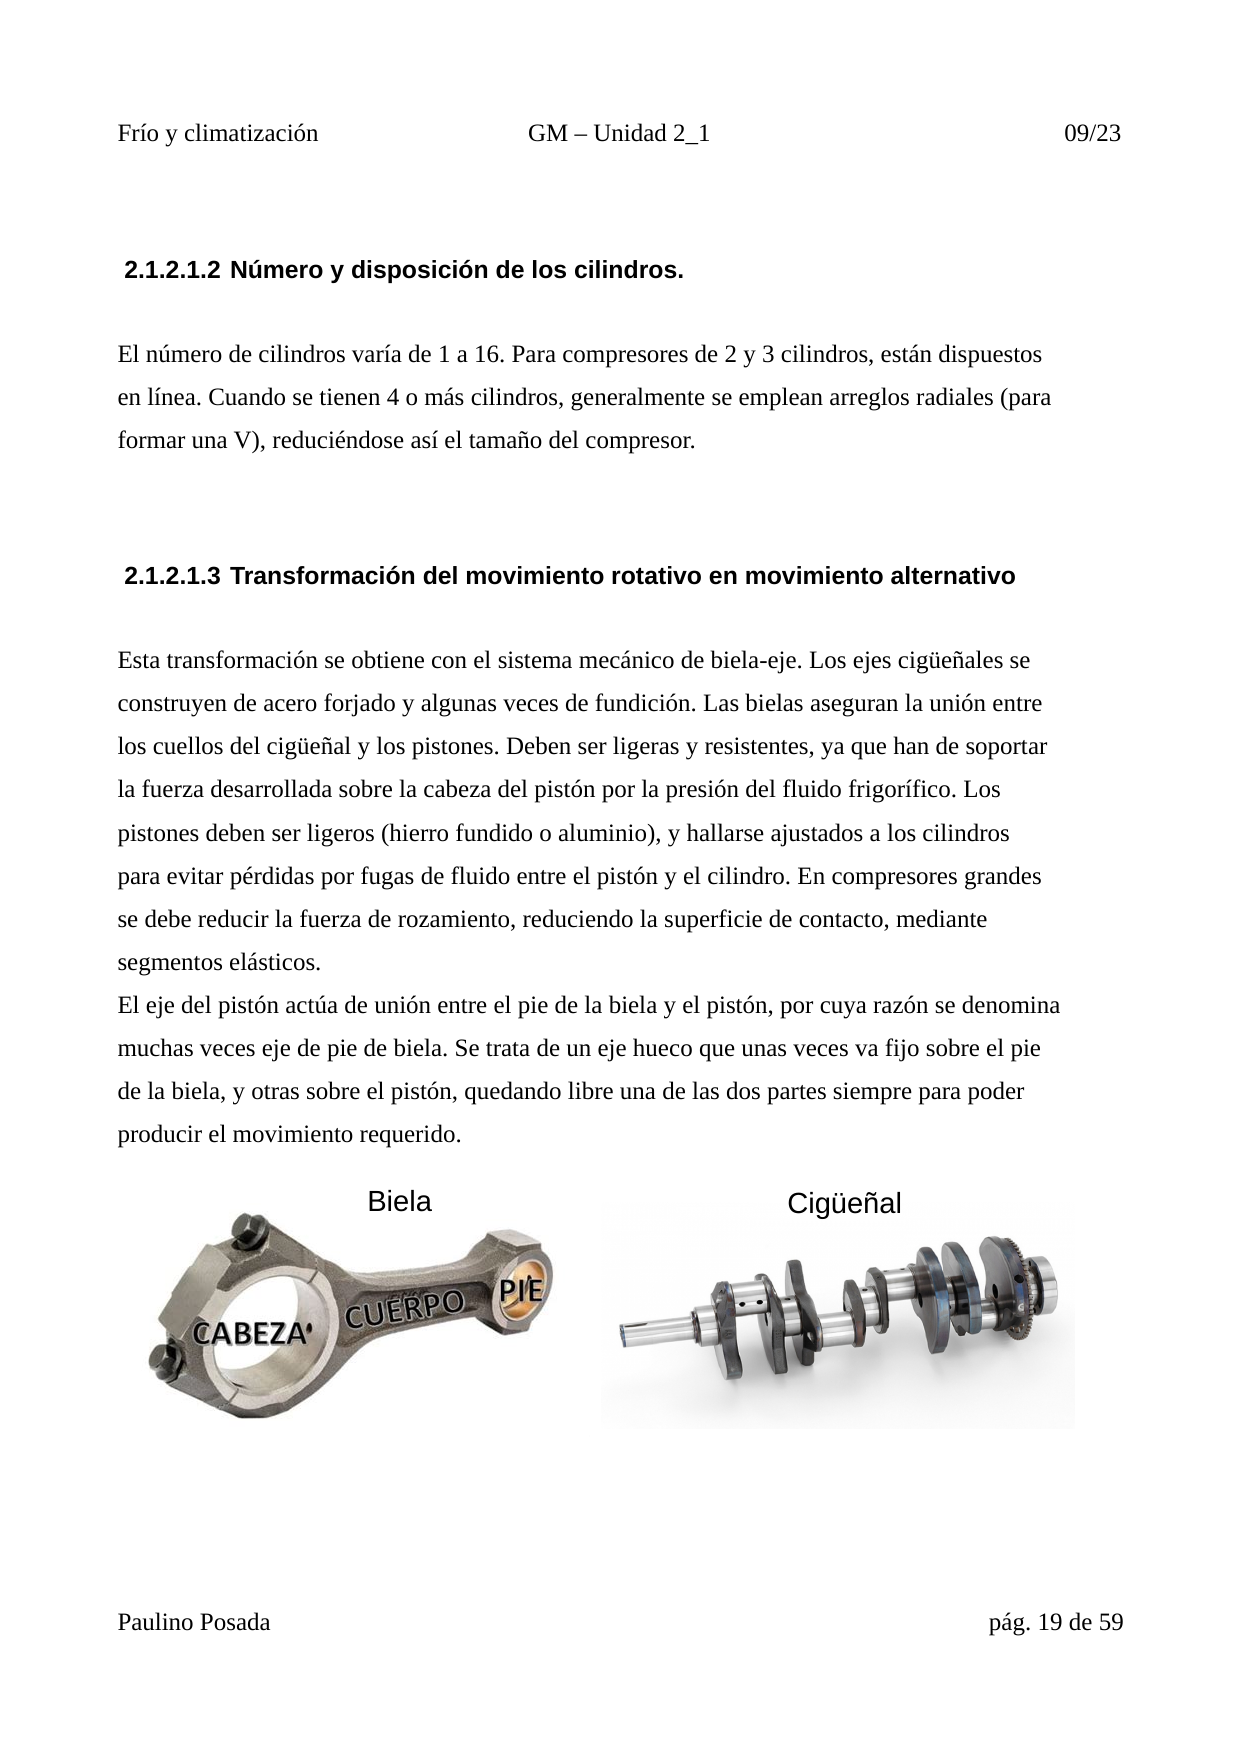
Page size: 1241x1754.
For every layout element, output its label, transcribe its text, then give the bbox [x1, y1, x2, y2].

text para evitar pérdidas por fugas de fluido entre el pistón y el cilindro. En compresores grandes [117, 861, 1123, 889]
text de la biela, y otras sobre el pistón, quedando libre una de las dos partes siempre para poder [117, 1076, 1123, 1105]
text Esta transformación se obtiene con el sistema mecánico de biela-eje. Los ejes cigüeñales se [117, 645, 1123, 674]
text El número de cilindros varía de 1 a 16. Para compresores de 2 y 3 cilindros, están dispuestos [117, 339, 1123, 368]
text se debe reducir la fuerza de rozamiento, reduciendo la superficie de contacto, mediante [117, 904, 1123, 933]
picture [883, 1205, 890, 1211]
picture [601, 1202, 1075, 1429]
picture [117, 1187, 590, 1437]
picture [835, 1202, 842, 1211]
text El eje del pistón actúa de unión entre el pie de la biela y el pistón, por cuya razón se denomina [117, 990, 1123, 1019]
text construyen de acero forjado y algunas veces de fundición. Las bielas aseguran la unión entre [117, 688, 1123, 717]
subtitle Transformación del movimiento rotativo en movimiento alternativo [117, 561, 1123, 589]
text producir el movimiento requerido. [117, 1119, 1123, 1148]
text los cuellos del cigüeñal y los pistones. Deben ser ligeras y resistentes, ya que han de soportar [117, 731, 1123, 760]
text muchas veces eje de pie de biela. Se trata de un eje hueco que unas veces va fijo sobre el pie [117, 1033, 1123, 1062]
text la fuerza desarrollada sobre la cabeza del pistón por la presión del fluido frigorífico. Los [117, 774, 1123, 803]
subtitle Número y disposición de los cilindros. [117, 255, 1123, 283]
text formar una V), reduciéndose así el tamaño del compresor. [117, 425, 1123, 454]
text pistones deben ser ligeros (hierro fundido o aluminio), y hallarse ajustados a los cilindros [117, 818, 1123, 846]
text segmentos elásticos. [117, 947, 1123, 976]
text en línea. Cuando se tienen 4 o más cilindros, generalmente se emplean arreglos radiales (para [117, 382, 1123, 411]
